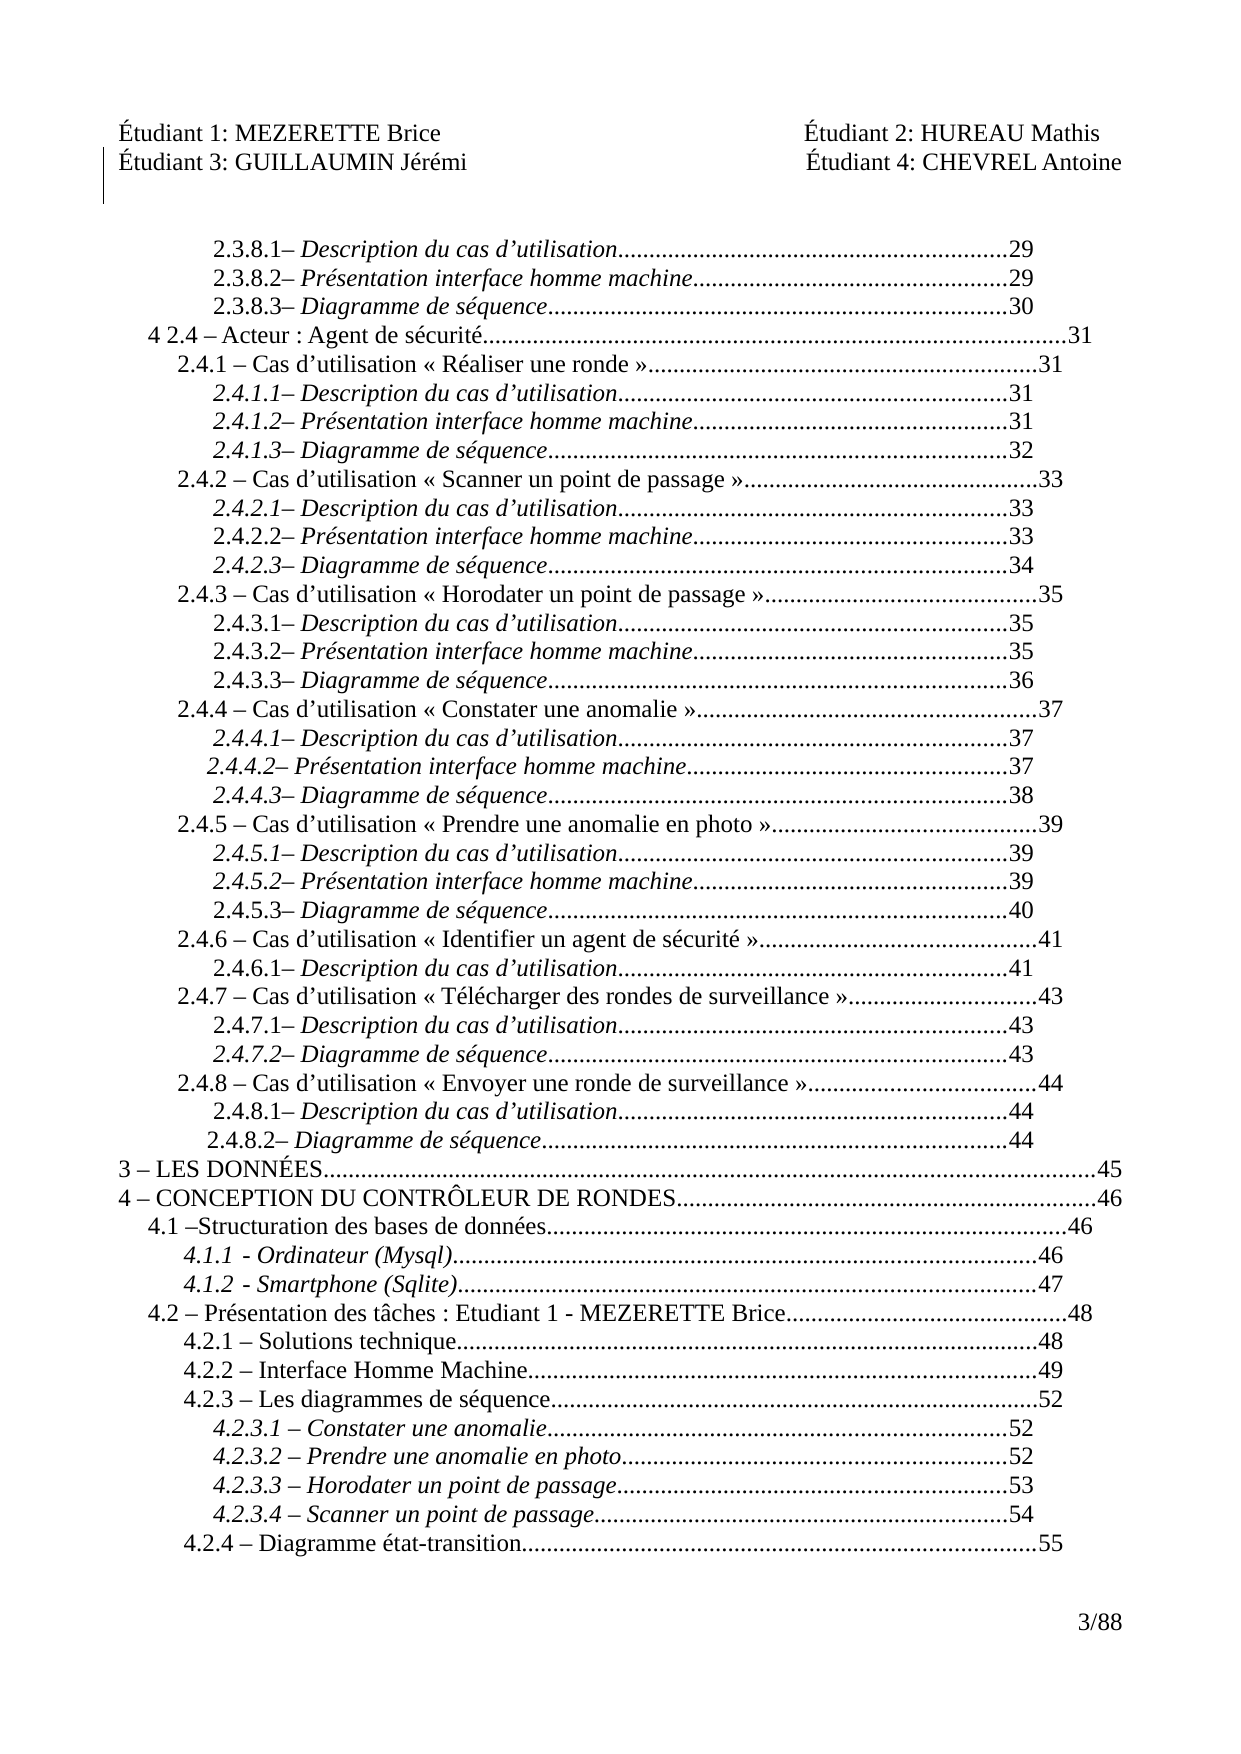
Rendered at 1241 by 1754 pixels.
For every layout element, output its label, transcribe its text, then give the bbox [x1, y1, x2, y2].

text 2.4.5.3– Diagramme de séquence 40 [207, 895, 1122, 924]
text 4.2.3.4 – Scanner un point de passage 54 [207, 1499, 1122, 1528]
text 2.4.1.3– Diagramme de séquence 32 [207, 435, 1122, 464]
text 4.2.2 – Interface Homme Machine 49 [177, 1355, 1122, 1384]
text 2.4.5 – Cas d’utilisation « Prendre une anomalie en photo » 39 [177, 809, 1122, 838]
text 2.4.6.1– Description du cas d’utilisation 41 [207, 953, 1122, 981]
text 2.4.2.1– Description du cas d’utilisation 33 [207, 493, 1122, 521]
text 2.4.7 – Cas d’utilisation « Télécharger des rondes de surveillance » 43 [177, 981, 1122, 1010]
text 4.1.2 - Smartphone (Sqlite) 47 [177, 1269, 1122, 1298]
text 2.4.8.1– Description du cas d’utilisation 44 [207, 1096, 1122, 1125]
text 2.4.3.1– Description du cas d’utilisation 35 [207, 608, 1122, 636]
text 2.4.6 – Cas d’utilisation « Identifier un agent de sécurité » 41 [177, 924, 1122, 953]
text 4.2.3.1 – Constater une anomalie 52 [207, 1413, 1122, 1441]
text 2.4.7.2– Diagramme de séquence 43 [207, 1039, 1122, 1068]
text 4.1.1 - Ordinateur (Mysql) 46 [177, 1240, 1122, 1269]
text 4.2 – Présentation des tâches : Etudiant 1 - MEZERETTE Brice 48 [148, 1298, 1122, 1326]
text 2.4.2.2– Présentation interface homme machine 33 [207, 521, 1122, 550]
text 4 – CONCEPTION DU CONTRÔLEUR DE RONDES 46 [118, 1183, 1122, 1211]
text 2.4.3.3– Diagramme de séquence 36 [207, 665, 1122, 694]
text 2.4.2 – Cas d’utilisation « Scanner un point de passage » 33 [177, 464, 1122, 493]
text 2.4.8 – Cas d’utilisation « Envoyer une ronde de surveillance » 44 [177, 1068, 1122, 1096]
text 2.3.8.1– Description du cas d’utilisation 29 [207, 234, 1122, 263]
text 3 – LES DONNÉES 45 [118, 1154, 1122, 1183]
text 4.2.3.3 – Horodater un point de passage 53 [207, 1470, 1122, 1499]
text 2.4.3.2– Présentation interface homme machine 35 [207, 636, 1122, 665]
text 2.4.5.1– Description du cas d’utilisation 39 [207, 838, 1122, 866]
text 4.2.4 – Diagramme état-transition 55 [177, 1528, 1122, 1556]
text 2.4.8.2– Diagramme de séquence 44 [207, 1125, 1122, 1154]
text 2.4.7.1– Description du cas d’utilisation 43 [207, 1010, 1122, 1039]
text 2.4.3 – Cas d’utilisation « Horodater un point de passage » 35 [177, 579, 1122, 608]
text 4.2.1 – Solutions technique 48 [177, 1326, 1122, 1355]
text 2.3.8.2– Présentation interface homme machine 29 [207, 263, 1122, 291]
text 4.2.3.2 – Prendre une anomalie en photo 52 [207, 1441, 1122, 1470]
text 2.3.8.3– Diagramme de séquence 30 [207, 291, 1122, 320]
text 2.4.1.2– Présentation interface homme machine 31 [207, 406, 1122, 435]
text 2.4.1.1– Description du cas d’utilisation 31 [207, 378, 1122, 406]
text 2.4.4.2– Présentation interface homme machine 37 [207, 751, 1122, 780]
text 2.4.4 – Cas d’utilisation « Constater une anomalie » 37 [177, 694, 1122, 723]
text 2.4.1 – Cas d’utilisation « Réaliser une ronde » 31 [177, 349, 1122, 378]
text 4 2.4 – Acteur : Agent de sécurité 31 [148, 320, 1122, 349]
text 4.2.3 – Les diagrammes de séquence 52 [177, 1384, 1122, 1413]
text 2.4.4.1– Description du cas d’utilisation 37 [207, 723, 1122, 751]
text 2.4.5.2– Présentation interface homme machine 39 [207, 866, 1122, 895]
text 4.1 –Structuration des bases de données 46 [148, 1211, 1122, 1240]
text 2.4.2.3– Diagramme de séquence 34 [207, 550, 1122, 579]
text 2.4.4.3– Diagramme de séquence 38 [207, 780, 1122, 809]
